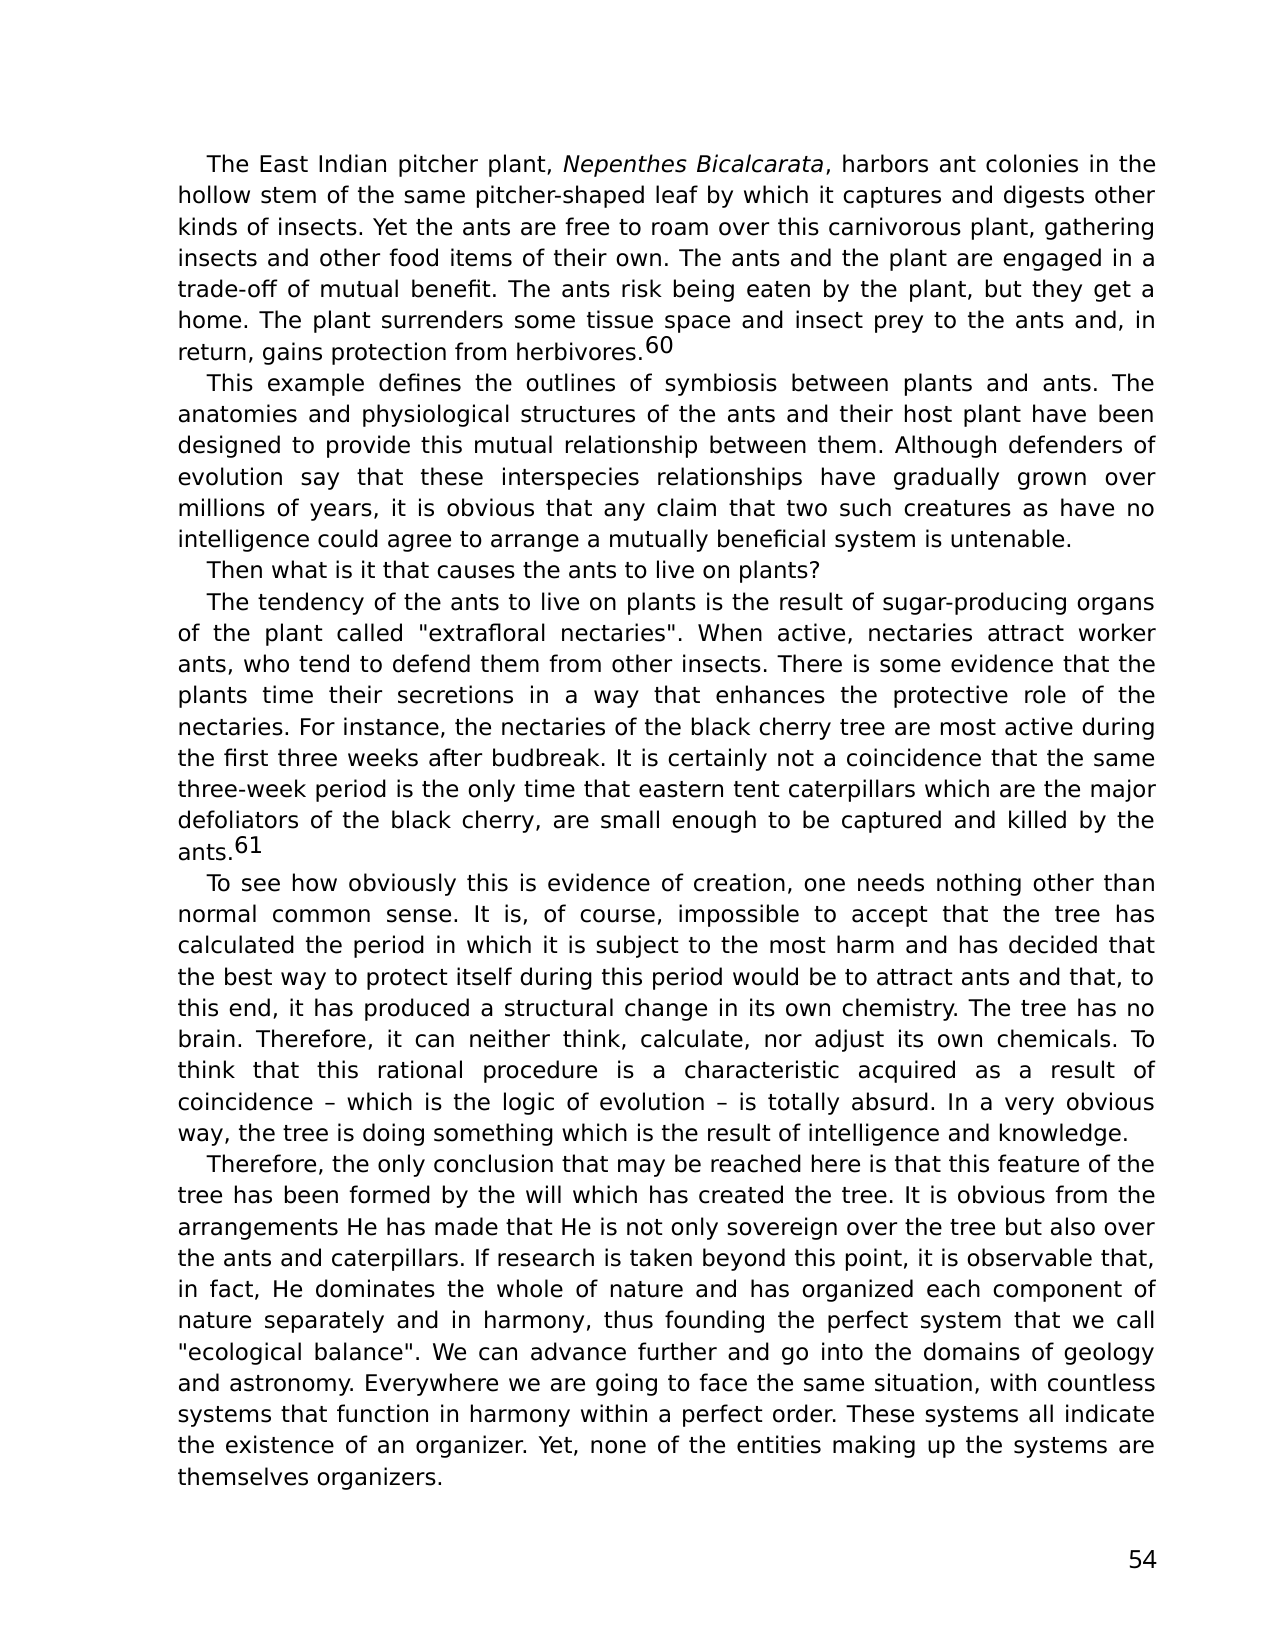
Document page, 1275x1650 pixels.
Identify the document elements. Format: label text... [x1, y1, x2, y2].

text The tendency of the ants to live on plants is the result of sugar-producing organs of the plant called "extrafloral nectaries". When active, nectaries attract worker ants, who tend to defend them from other insects. There is some evidence that the plants time their secretions in a way that enhances the protective role of the nectaries. For instance, the nectaries of the black cherry tree are most active during the first three weeks after budbreak. It is certainly not a coincidence that the same three-week period is the only time that eastern tent caterpillars which are the major defoliators of the black cherry, are small enough to be captured and killed by the ants.61 [177, 585, 1157, 866]
text To see how obviously this is evidence of creation, one needs nothing other than normal common sense. It is, of course, impossible to accept that the tree has calculated the period in which it is subject to the most harm and has decided that the best way to protect itself during this period would be to attract ants and that, to this end, it has produced a structural change in its own chemistry. The tree has no brain. Therefore, it can neither think, calculate, nor adjust its own chemicals. To think that this rational procedure is a characteristic acquired as a result of coincidence – which is the logic of evolution – is totally absurd. In a very obvious way, the tree is doing something which is the result of intelligence and knowledge. [177, 866, 1157, 1148]
text This example defines the outlines of symbiosis between plants and ants. The anatomies and physiological structures of the ants and their host plant have been designed to provide this mutual relationship between them. Although defenders of evolution say that these interspecies relationships have gradually grown over millions of years, it is obvious that any claim that two such creatures as have no intelligence could agree to arrange a mutually beneficial system is untenable. [177, 366, 1157, 554]
text Therefore, the only conclusion that may be reached here is that this feature of the tree has been formed by the will which has created the tree. It is obvious from the arrangements He has made that He is not only sovereign over the tree but also over the ants and caterpillars. If research is taken beyond this point, it is observable that, in fact, He dominates the whole of nature and has organized each component of nature separately and in harmony, thus founding the perfect system that we call "ecological balance". We can advance further and go into the domains of geology and astronomy. Everywhere we are going to face the same situation, with countless systems that function in harmony within a perfect order. These systems all indicate the existence of an organizer. Yet, none of the entities making up the systems are themselves organizers. [177, 1148, 1157, 1491]
text The East Indian pitcher plant, Nepenthes Bicalcarata, harbors ant colonies in the hollow stem of the same pitcher-shaped leaf by which it captures and digests other kinds of insects. Yet the ants are free to roam over this carnivorous plant, gathering insects and other food items of their own. The ants and the plant are engaged in a trade-off of mutual benefit. The ants risk being eaten by the plant, but they get a home. The plant surrenders some tissue space and insect prey to the ants and, in return, gains protection from herbivores.60 [177, 148, 1157, 366]
text Then what is it that causes the ants to live on plants? [177, 554, 1157, 585]
